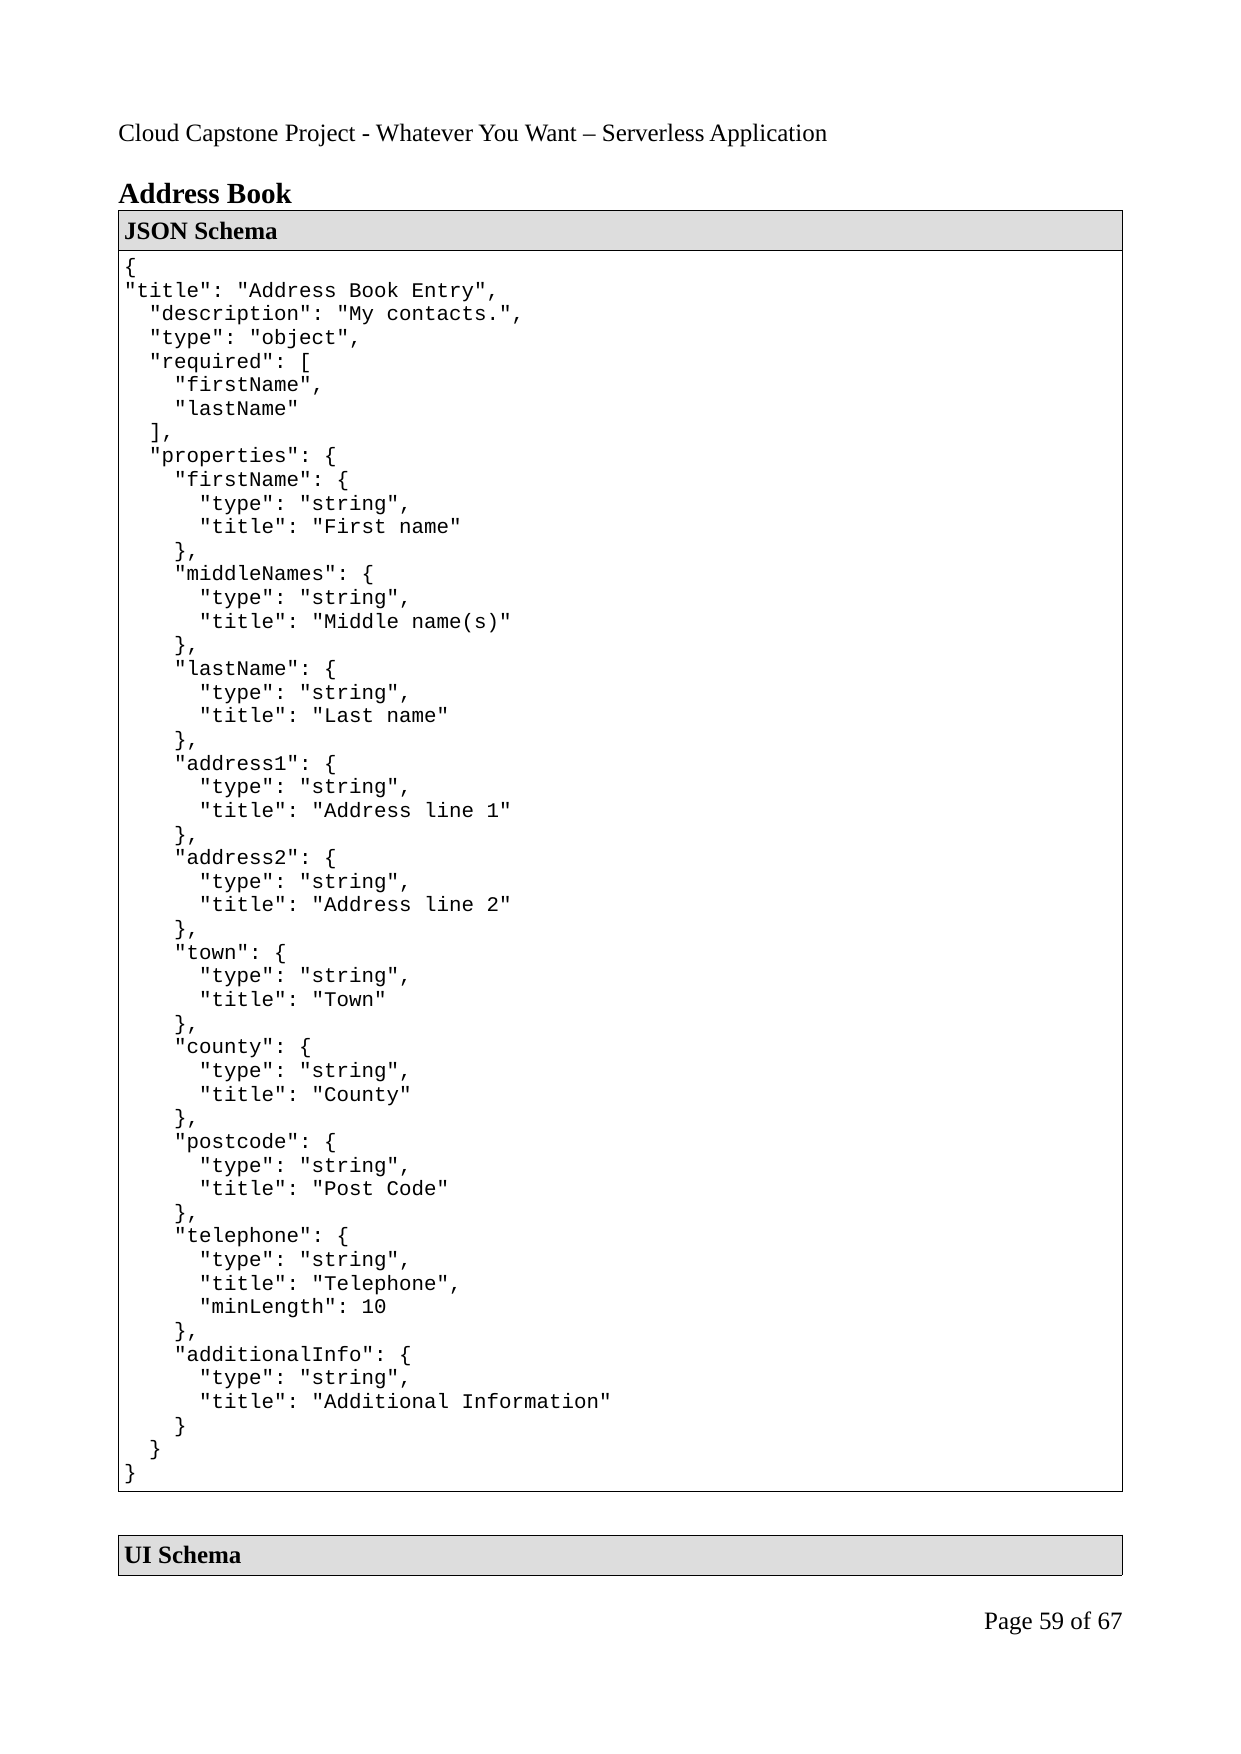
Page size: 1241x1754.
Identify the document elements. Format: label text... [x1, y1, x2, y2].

subtitle Address Book [118, 176, 1122, 210]
table_header JSON Schema [119, 211, 1122, 250]
table_cell { "title": "Address Book Entry", "description": "My contacts.", "type": "object", "required": [ "firstName", "lastName" ], "properties": { "firstName": { "type": "string", "title": "First name" }, "middleNames": { "type": "string", "title": "Middle name(s)" }, "lastName": { "type": "string", "title": "Last name" }, "address1": { "type": "string", "title": "Address line 1" }, "address2": { "type": "string", "title": "Address line 2" }, "town": { "type": "string", "title": "Town" }, "county": { "type": "string", "title": "County" }, "postcode": { "type": "string", "title": "Post Code" }, "telephone": { "type": "string", "title": "Telephone", "minLength": 10 }, "additionalInfo": { "type": "string", "title": "Additional Information" } } } [119, 251, 1122, 1491]
table_header UI Schema [119, 1536, 1122, 1575]
